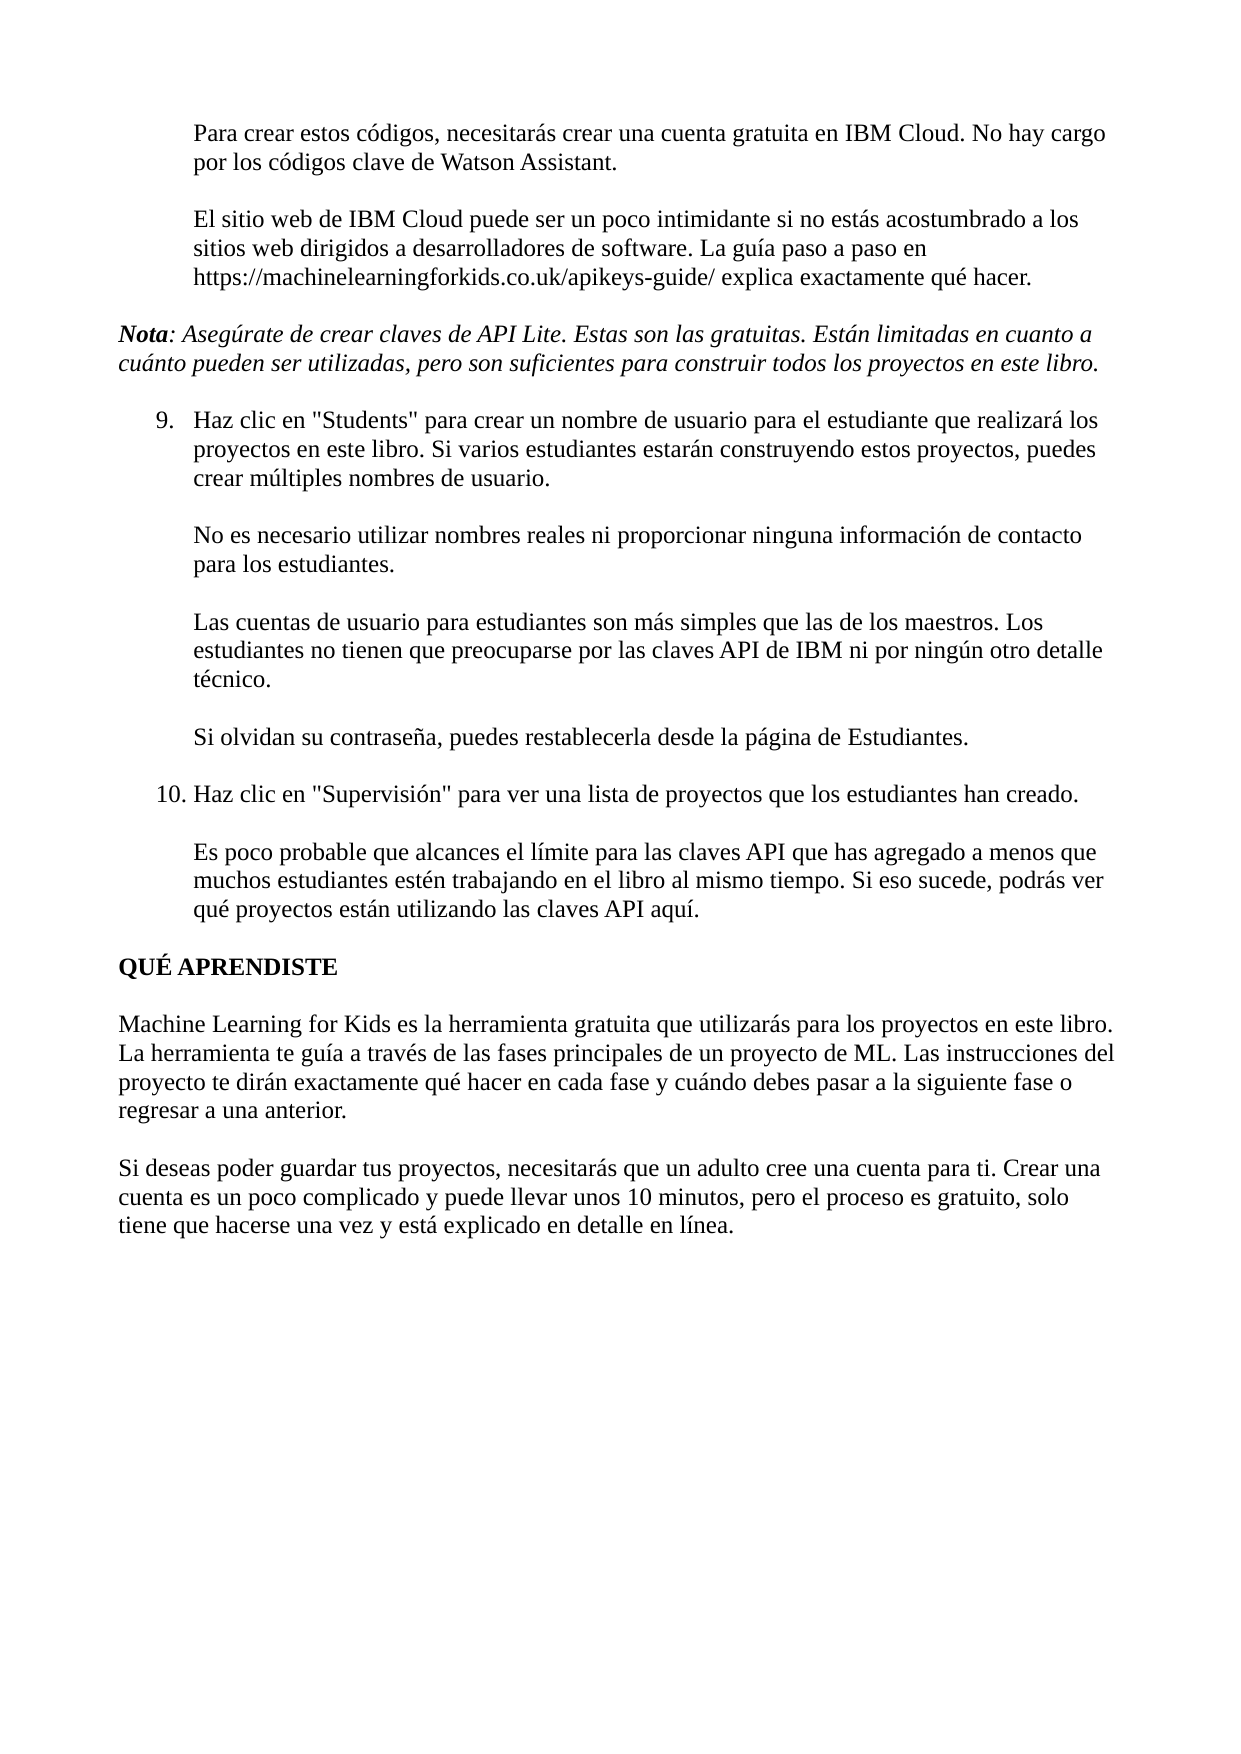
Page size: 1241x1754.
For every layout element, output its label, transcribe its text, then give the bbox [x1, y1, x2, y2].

list Haz clic en "Supervisión" para ver una lista de proyectos que los estudiantes han creado. [156, 779, 1122, 808]
text QUÉ APRENDISTE [118, 952, 1122, 981]
list Las cuentas de usuario para estudiantes son más simples que las de los maestros. Los estudiantes no tienen que preocuparse por las claves API de IBM ni por ningún otro detalle técnico. [156, 607, 1122, 693]
list Para crear estos códigos, necesitarás crear una cuenta gratuita en IBM Cloud. No hay cargo por los códigos clave de Watson Assistant. [156, 118, 1122, 176]
list Haz clic en "Students" para crear un nombre de usuario para el estudiante que realizará los proyectos en este libro. Si varios estudiantes estarán construyendo estos proyectos, puedes crear múltiples nombres de usuario. [156, 406, 1122, 492]
list El sitio web de IBM Cloud puede ser un poco intimidante si no estás acostumbrado a los sitios web dirigidos a desarrolladores de software. La guía paso a paso en https://machinelearningforkids.co.uk/apikeys-guide/ explica exactamente qué hacer. [156, 204, 1122, 291]
text Si deseas poder guardar tus proyectos, necesitarás que un adulto cree una cuenta para ti. Crear una cuenta es un poco complicado y puede llevar unos 10 minutos, pero el proceso es gratuito, solo tiene que hacerse una vez y está explicado en detalle en línea. [118, 1153, 1122, 1239]
text Machine Learning for Kids es la herramienta gratuita que utilizarás para los proyectos en este libro. La herramienta te guía a través de las fases principales de un proyecto de ML. Las instrucciones del proyecto te dirán exactamente qué hacer en cada fase y cuándo debes pasar a la siguiente fase o regresar a una anterior. [118, 1009, 1122, 1124]
list No es necesario utilizar nombres reales ni proporcionar ninguna información de contacto para los estudiantes. [156, 521, 1122, 578]
text Nota: Asegúrate de crear claves de API Lite. Estas son las gratuitas. Están limitadas en cuanto a cuánto pueden ser utilizadas, pero son suficientes para construir todos los proyectos en este libro. [118, 319, 1122, 377]
list Si olvidan su contraseña, puedes restablecerla desde la página de Estudiantes. [156, 722, 1122, 751]
list Es poco probable que alcances el límite para las claves API que has agregado a menos que muchos estudiantes estén trabajando en el libro al mismo tiempo. Si eso sucede, podrás ver qué proyectos están utilizando las claves API aquí. [156, 837, 1122, 923]
